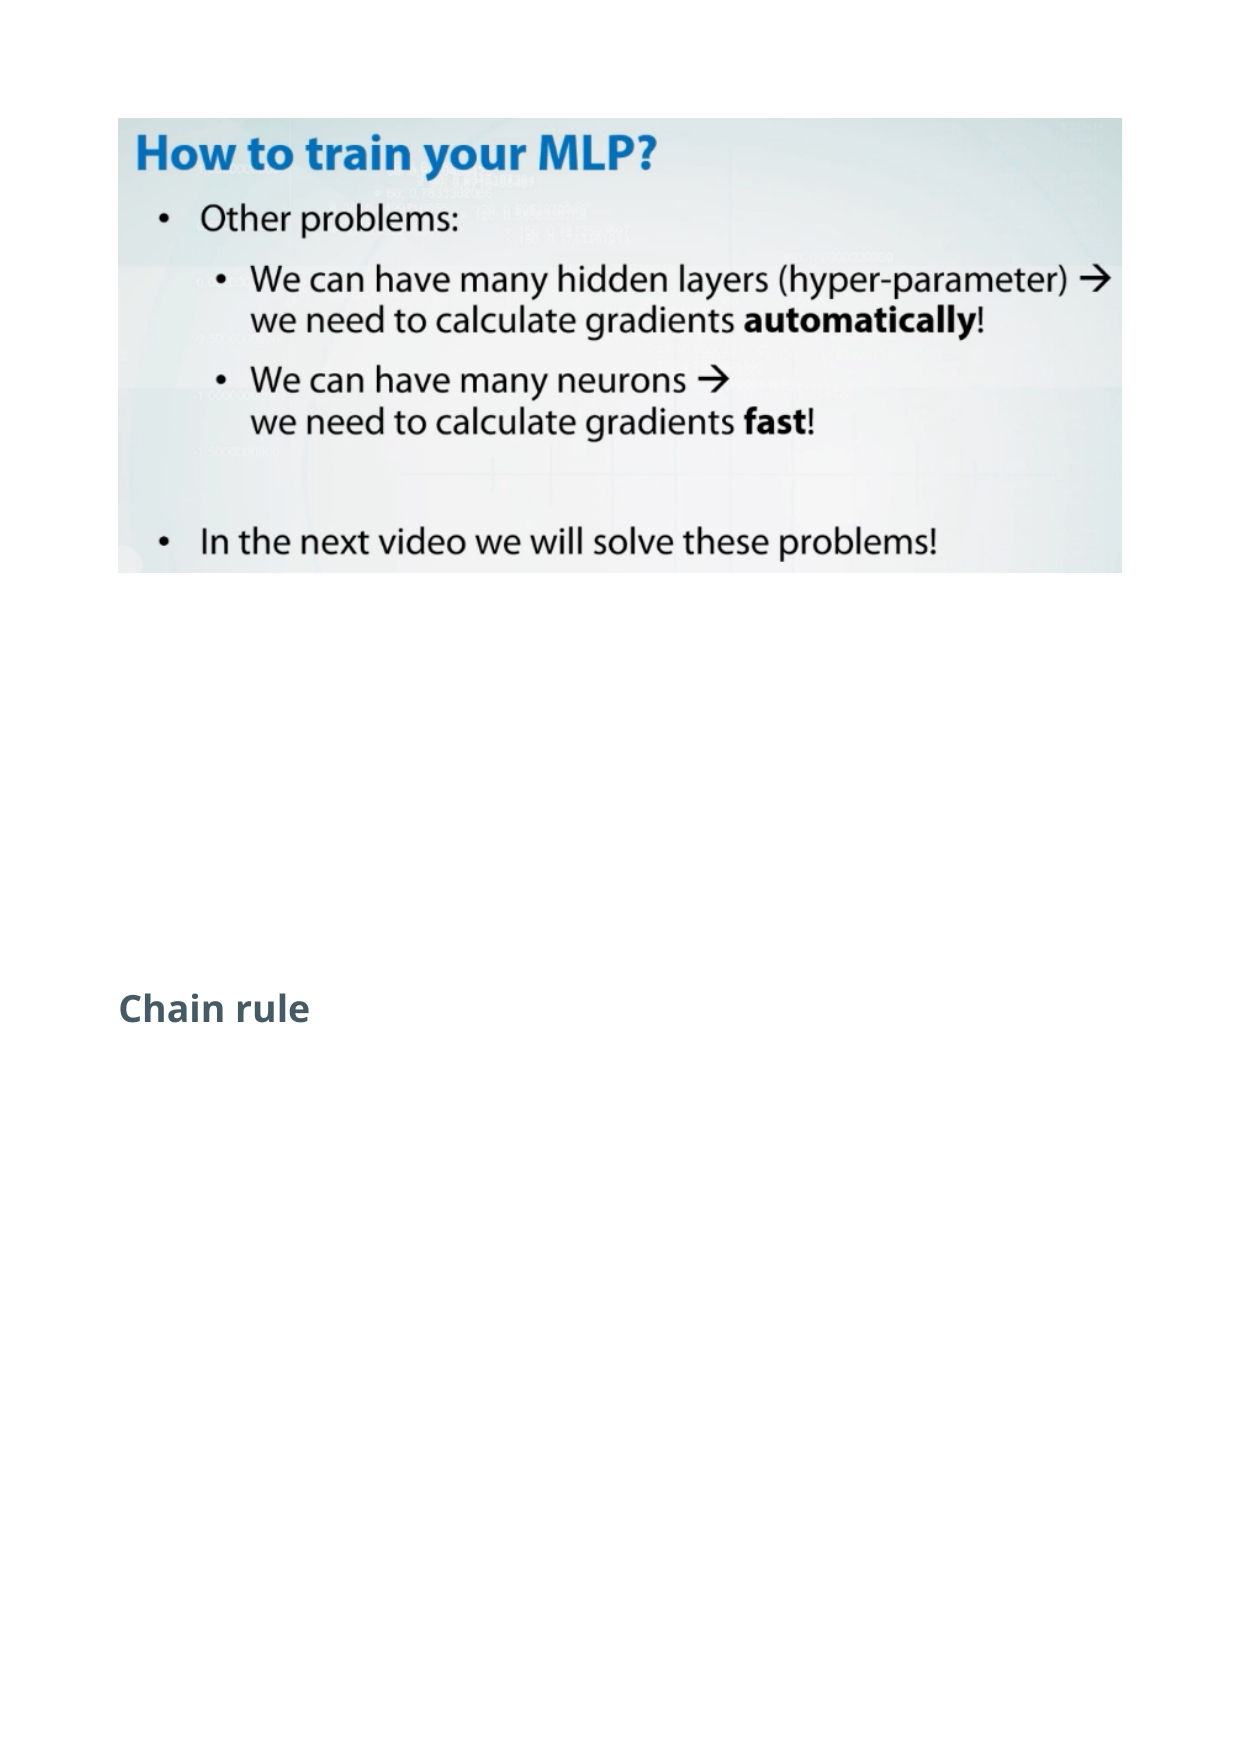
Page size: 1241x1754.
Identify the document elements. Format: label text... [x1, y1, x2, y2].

picture [118, 118, 1123, 573]
subtitle Chain rule [118, 982, 1122, 1033]
